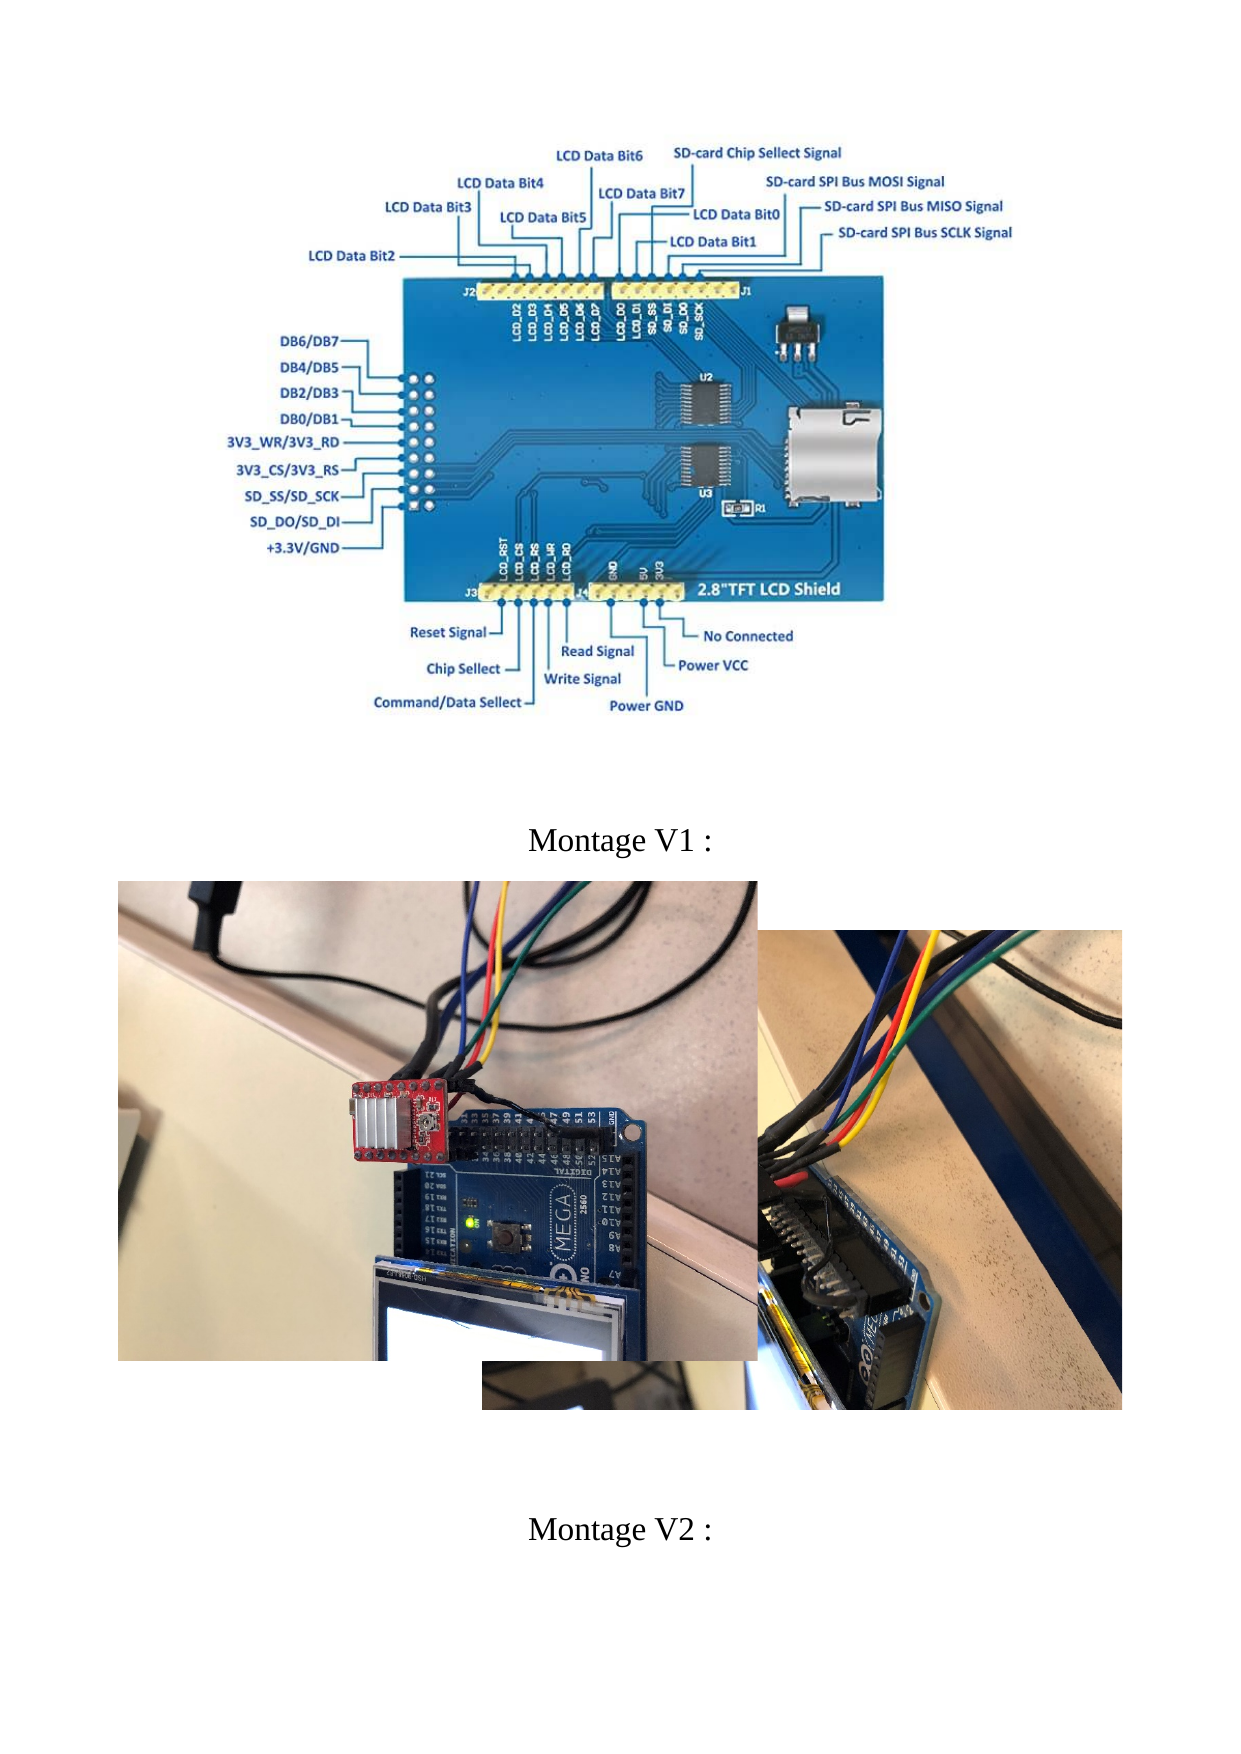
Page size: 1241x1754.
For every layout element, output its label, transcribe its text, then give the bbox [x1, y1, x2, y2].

text Montage V1 : [118, 820, 1122, 859]
picture [118, 881, 1123, 1410]
text Montage V2 : [118, 1509, 1122, 1547]
picture [118, 118, 1122, 740]
